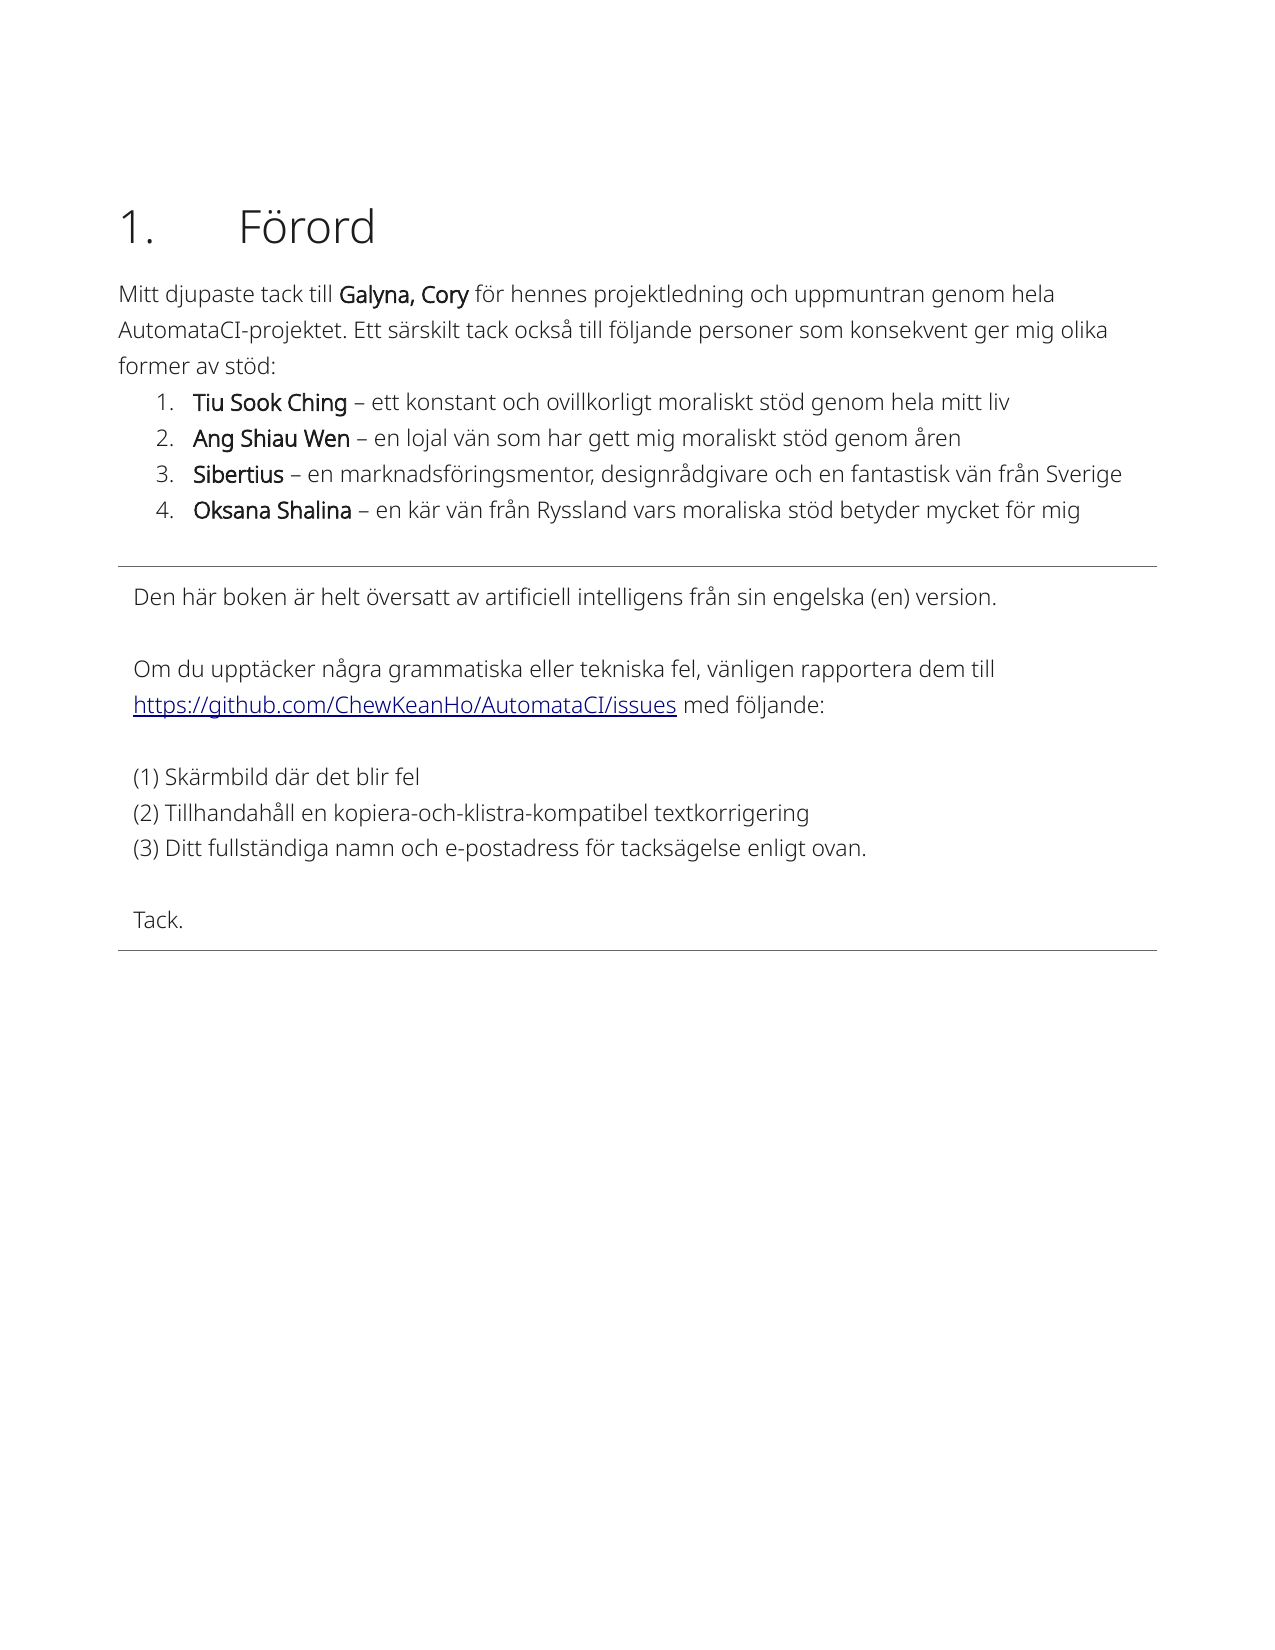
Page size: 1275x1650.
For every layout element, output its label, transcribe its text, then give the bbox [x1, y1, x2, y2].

text Om du upptäcker några grammatiska eller tekniska fel, vänligen rapportera dem till https://github.com/ChewKeanHo/AutomataCI/issues med följande: [118, 638, 1157, 720]
text Mitt djupaste tack till Galyna, Cory för hennes projektledning och uppmuntran genom hela AutomataCI-projektet. Ett särskilt tack också till följande personer som konsekvent ger mig olika former av stöd: [118, 278, 1157, 381]
list Sibertius – en marknadsföringsmentor, designrådgivare och en fantastisk vän från Sverige [156, 458, 1157, 489]
text (2) Tillhandahåll en kopiera-och-klistra-kompatibel textkorrigering [118, 781, 1157, 817]
text (3) Ditt fullständiga namn och e-postadress för tacksägelse enligt ovan. [118, 817, 1157, 864]
list Oksana Shalina – en kär vän från Ryssland vars moraliska stöd betyder mycket för mig [156, 494, 1157, 525]
text Tack. [118, 889, 1157, 950]
subtitle Förord [118, 194, 1157, 257]
list Ang Shiau Wen – en lojal vän som har gett mig moraliskt stöd genom åren [156, 422, 1157, 453]
text Den här boken är helt översatt av artificiell intelligens från sin engelska (en) version. [118, 567, 1157, 612]
list Tiu Sook Ching – ett konstant och ovillkorligt moraliskt stöd genom hela mitt liv [156, 386, 1157, 417]
text (1) Skärmbild där det blir fel [118, 745, 1157, 781]
